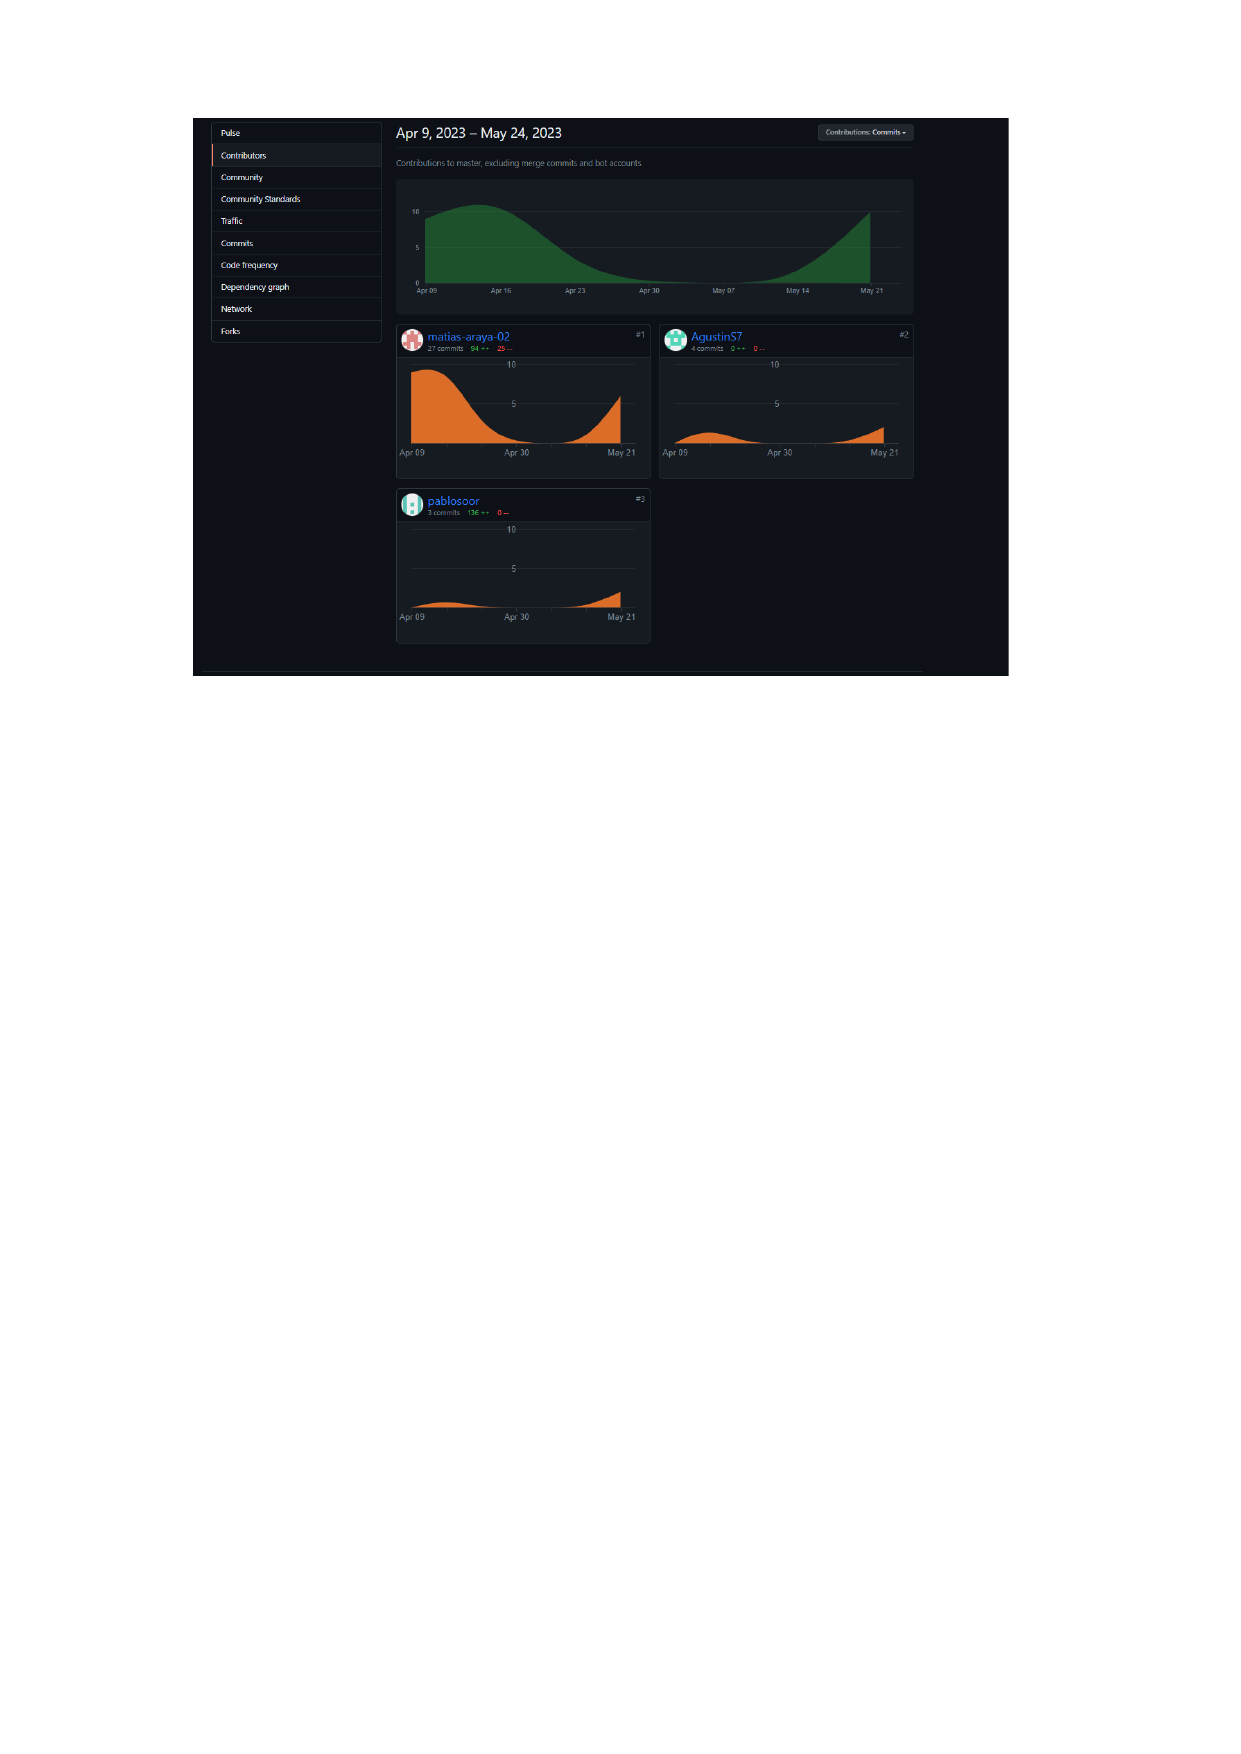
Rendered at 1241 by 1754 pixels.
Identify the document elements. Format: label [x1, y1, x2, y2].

picture [193, 118, 1009, 676]
